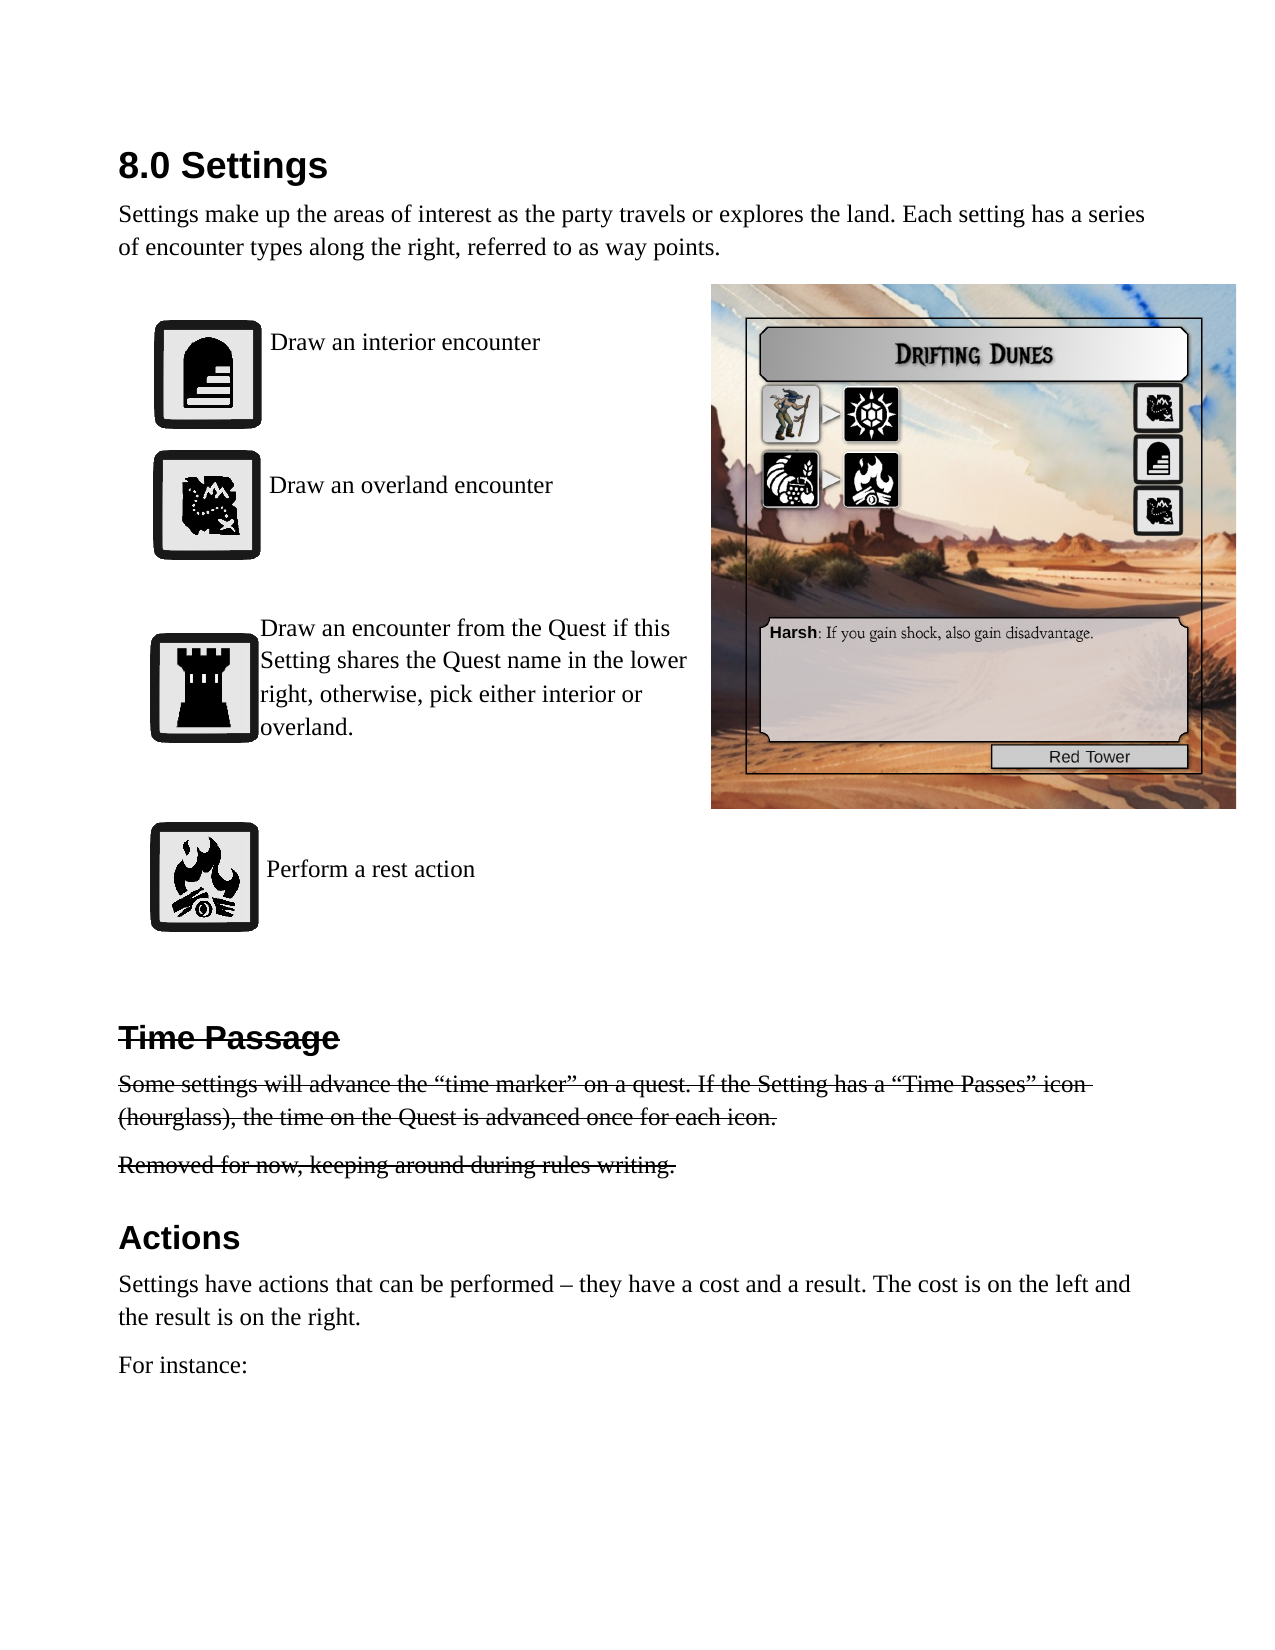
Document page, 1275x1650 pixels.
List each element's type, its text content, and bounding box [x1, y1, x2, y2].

picture [147, 821, 260, 934]
picture [711, 284, 1237, 809]
subtitle 8.0 Settings [118, 143, 1157, 186]
text [118, 470, 150, 498]
text [118, 327, 151, 356]
picture [151, 318, 264, 431]
subtitle Actions [118, 1218, 1157, 1257]
text Draw an overland encounter [263, 470, 711, 498]
text Settings make up the areas of interest as the party travels or explores the land. Each setting has a series of encounter types along the right, referred to as way points. [118, 199, 1157, 261]
text [118, 854, 147, 883]
text Settings have actions that can be performed – they have a cost and a result. The cost is on the left and the result is on the right. [118, 1269, 1157, 1331]
text Perform a rest action [260, 854, 1157, 883]
picture [150, 448, 263, 562]
text Draw an encounter from the Quest if this Setting shares the Quest name in the lower right, otherwise, pick either interior or overland. [118, 613, 711, 740]
subtitle Time Passage [118, 1018, 1157, 1057]
text For instance: [118, 1350, 1157, 1378]
text Removed for now, keeping around during rules writing. [118, 1150, 1157, 1178]
text Draw an interior encounter [264, 327, 711, 356]
text Some settings will advance the “time marker” on a quest. If the Setting has a “Time Passes” icon (hourglass), the time on the Quest is advanced once for each icon. [118, 1069, 1157, 1131]
picture [147, 632, 260, 745]
